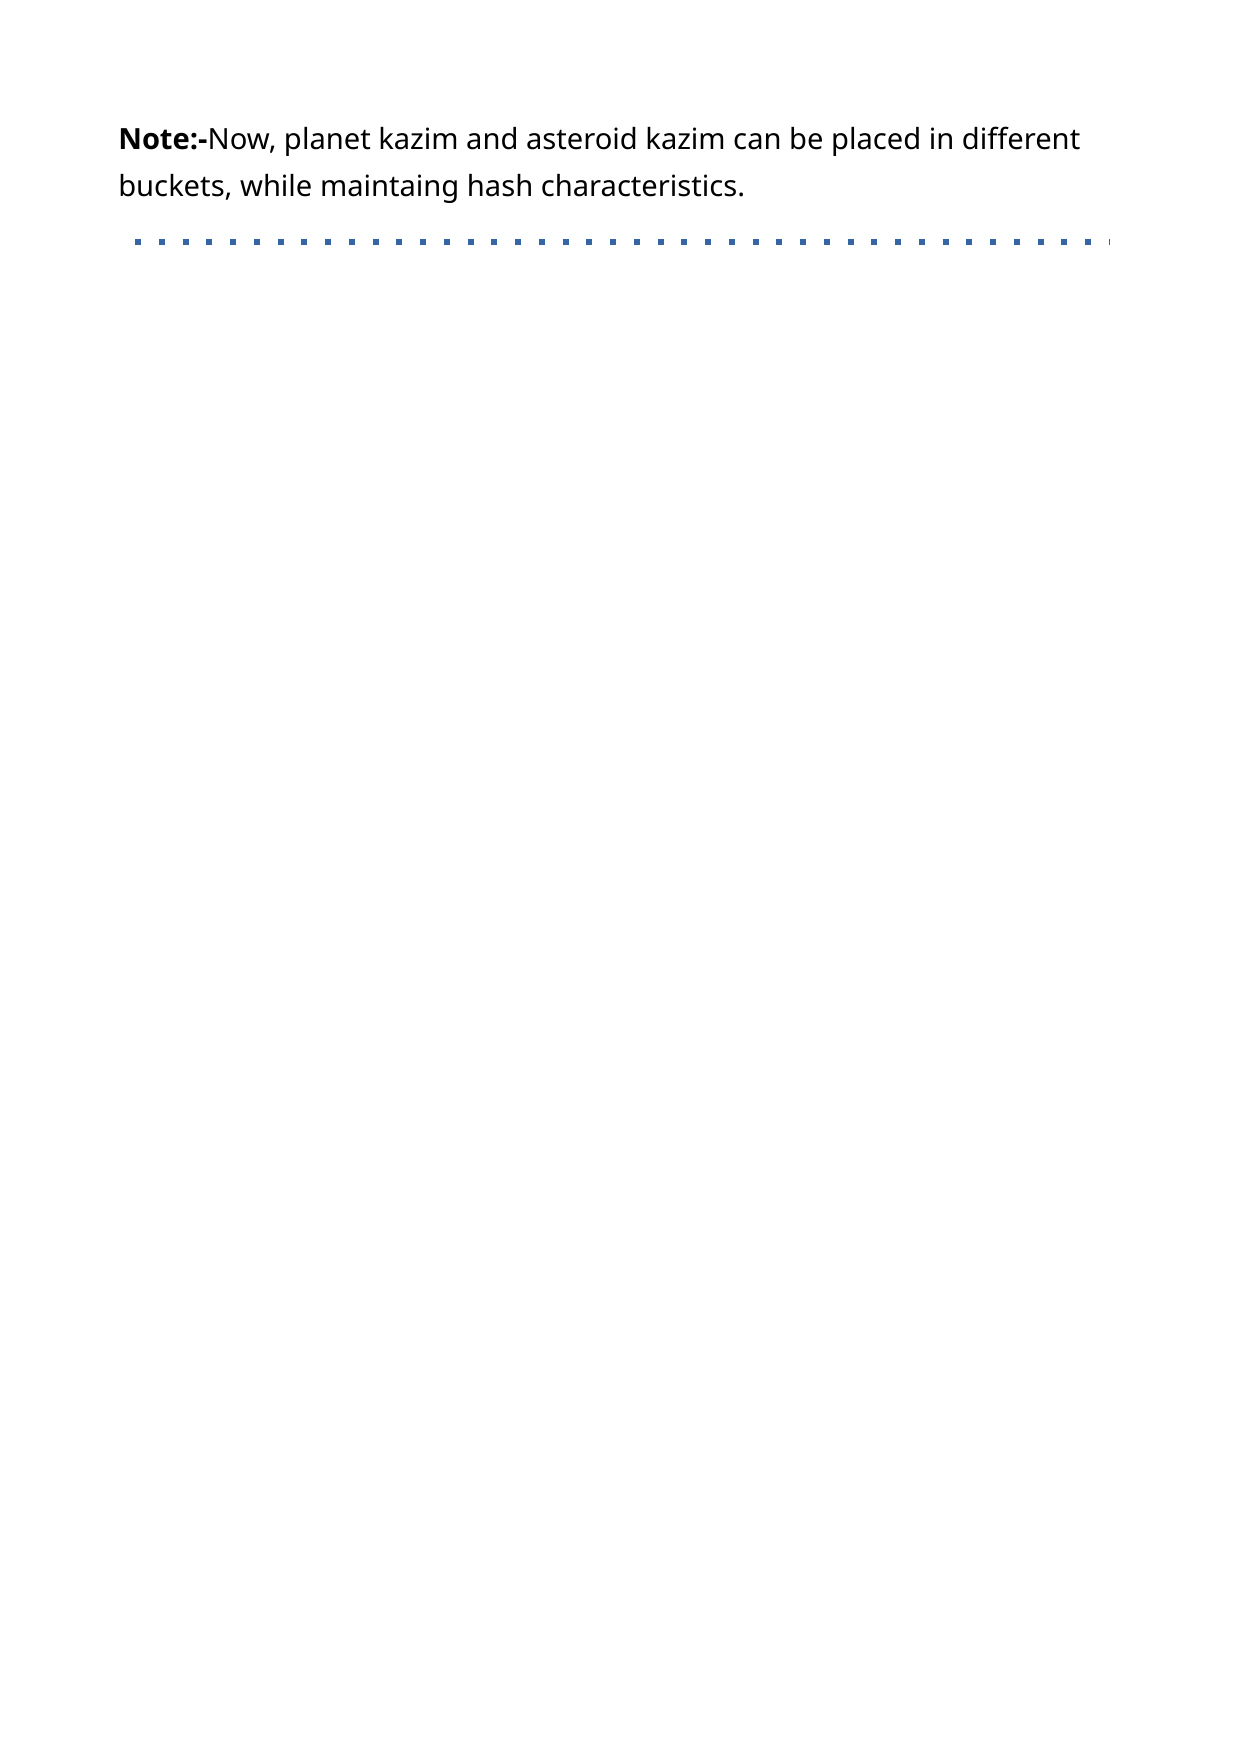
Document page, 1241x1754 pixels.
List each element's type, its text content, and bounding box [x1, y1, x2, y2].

text Note:-Now, planet kazim and asteroid kazim can be placed in different buckets, while maintaing hash characteristics. [118, 118, 1122, 205]
